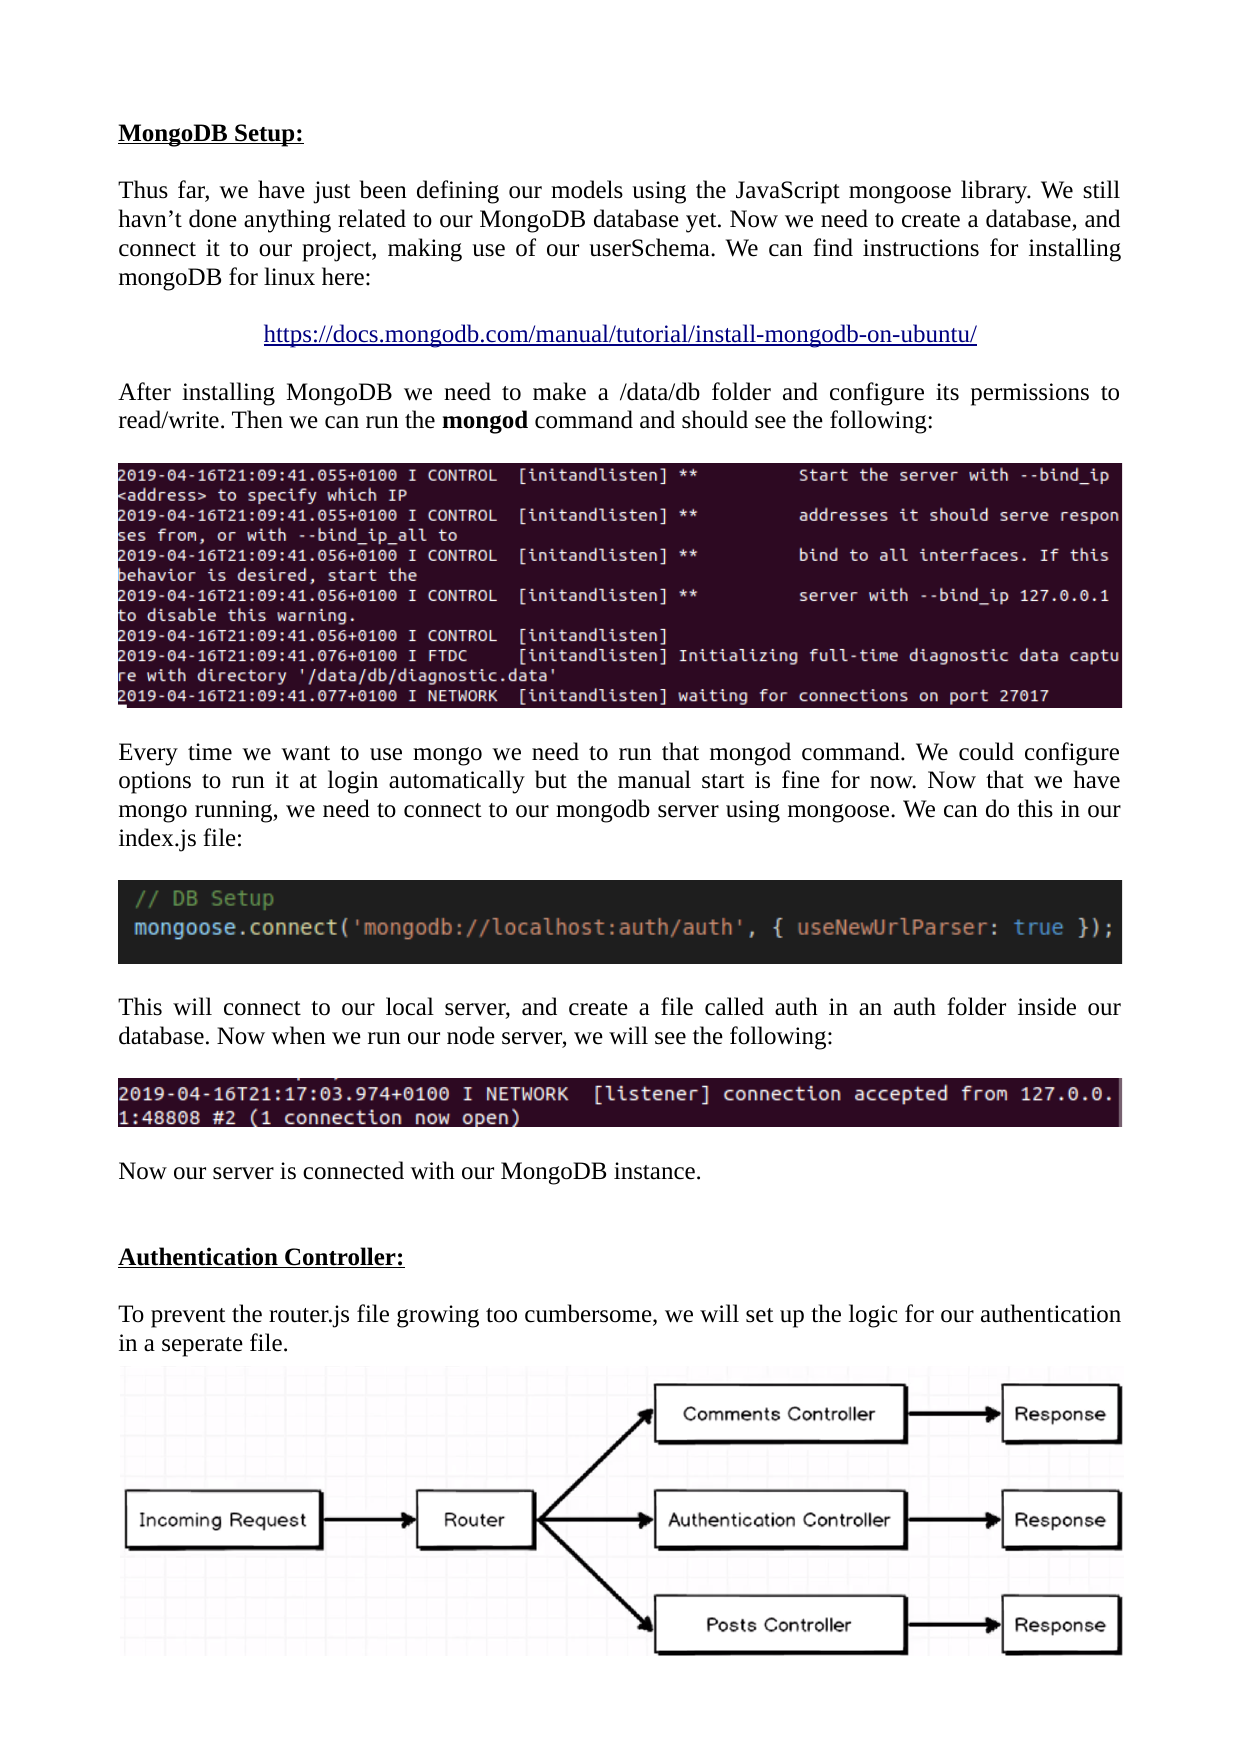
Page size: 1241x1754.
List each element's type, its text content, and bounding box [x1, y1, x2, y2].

text This will connect to our local server, and create a file called auth in an auth folder inside our database. Now when we run our node server, we will see the following: [118, 992, 1122, 1050]
picture [118, 1078, 1123, 1127]
text After installing MongoDB we need to make a /data/db folder and configure its permissions to read/write. Then we can run the mongod command and should see the following: [118, 377, 1122, 434]
text Thus far, we have just been defining our models using the JavaScript mongoose library. We still havn’t done anything related to our MongoDB database yet. Now we need to create a database, and connect it to our project, making use of our userSchema. We can find instructions for installing mongoDB for linux here: [118, 176, 1122, 291]
text Now our server is connected with our MongoDB instance. [118, 1156, 1122, 1184]
picture [118, 463, 1123, 708]
text Every time we want to use mongo we need to run that mongod command. We could configure options to run it at login automatically but the manual start is fine for now. Now that we have mongo running, we need to connect to our mongodb server using mongoose. We can do this in our index.js file: [118, 737, 1122, 852]
text Authentication Controller: [118, 1242, 1122, 1271]
text MongoDB Setup: [118, 118, 1122, 147]
text https://docs.mongodb.com/manual/tutorial/install-mongodb-on-ubuntu/ [118, 319, 1122, 348]
picture [120, 1366, 1124, 1656]
text To prevent the router.js file growing too cumbersome, we will set up the logic for our authentication in a seperate file. [118, 1299, 1122, 1357]
picture [118, 880, 1123, 964]
